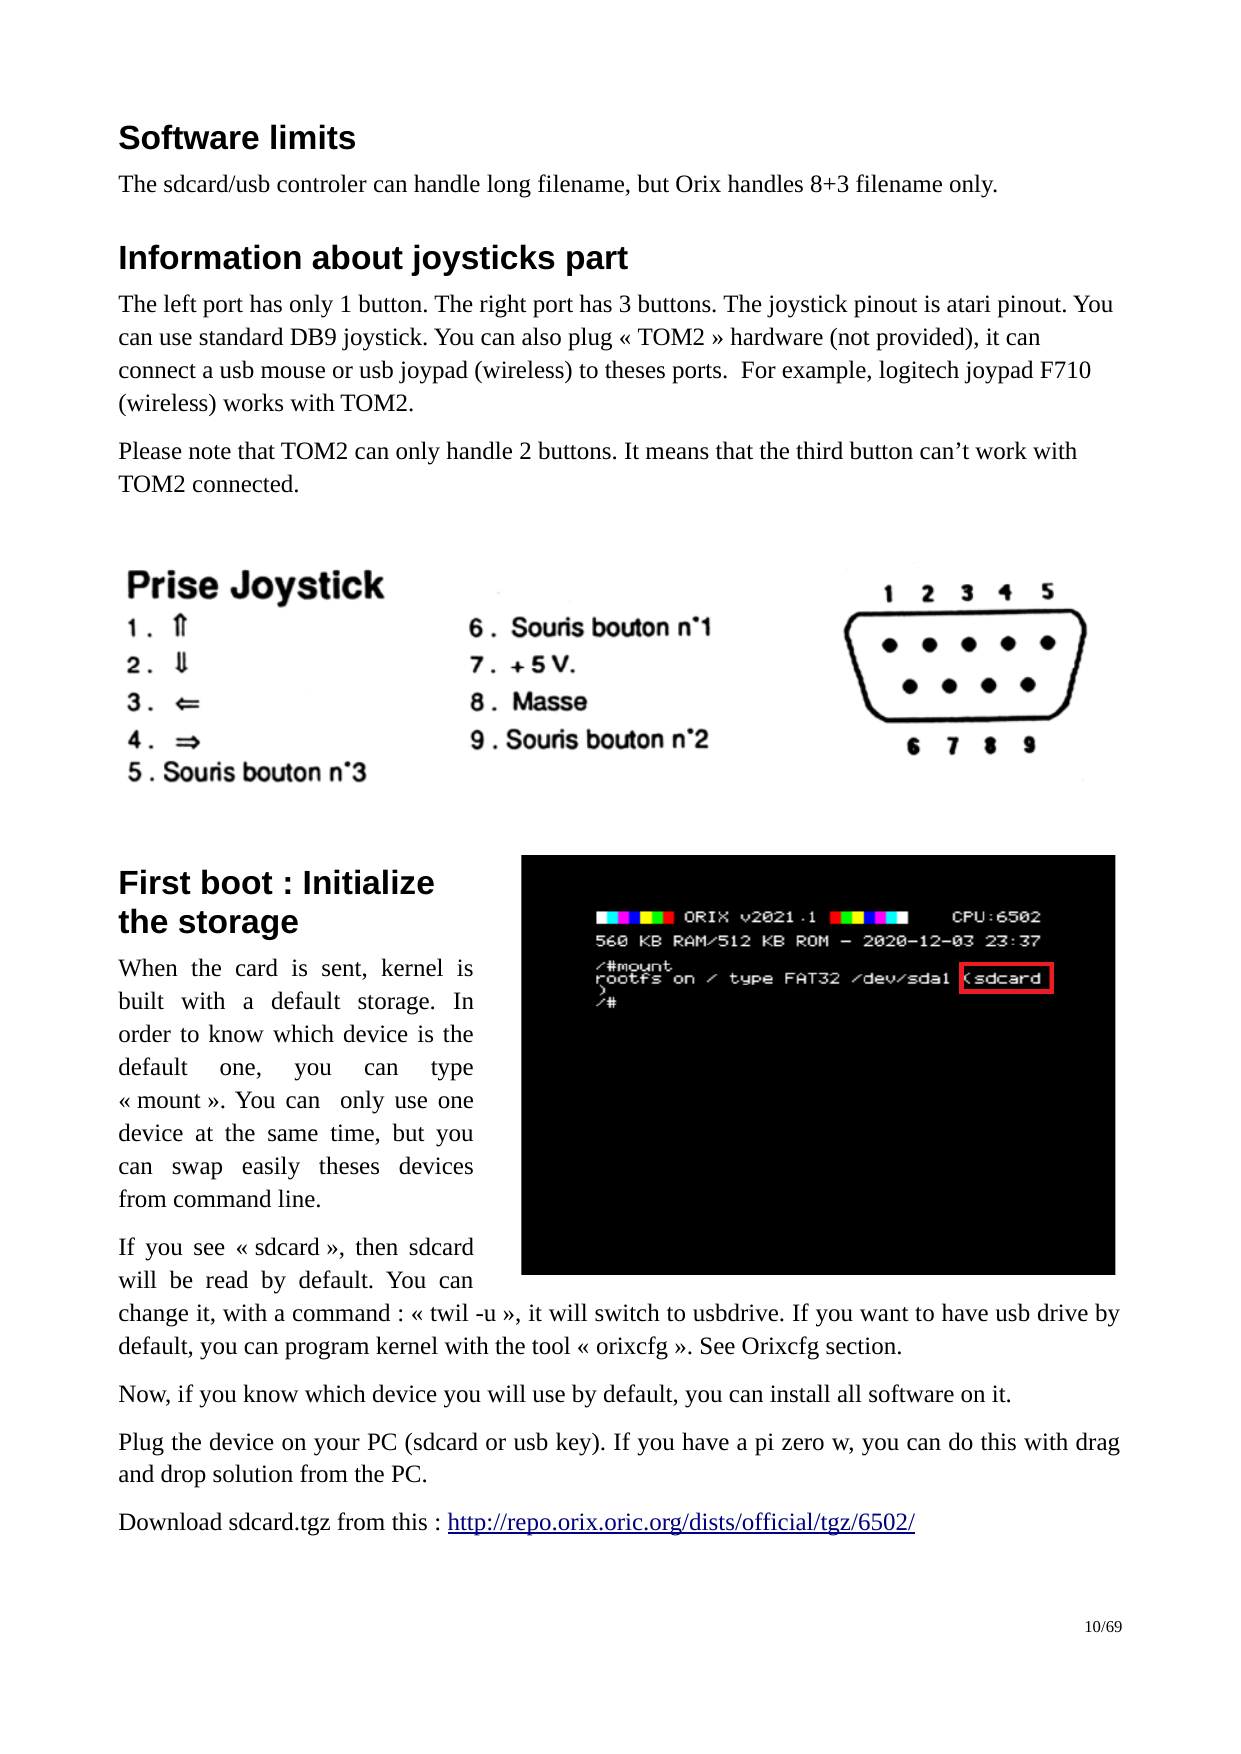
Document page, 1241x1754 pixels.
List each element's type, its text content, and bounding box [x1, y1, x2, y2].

text Plug the device on your PC (sdcard or usb key). If you have a pi zero w, you can do this with drag and drop solution from the PC. [118, 1427, 1122, 1488]
text Now, if you know which device you will use by default, you can install all software on it. [118, 1379, 1122, 1407]
picture [521, 855, 1116, 1275]
text Download sdcard.tgz from this : http://repo.orix.oric.org/dists/official/tgz/6502/ [118, 1507, 1122, 1536]
text The left port has only 1 button. The right port has 3 buttons. The joystick pinout is atari pinout. You can use standard DB9 joystick. You can also plug « TOM2 » hardware (not provided), it can connect a usb mouse or usb joypad (wireless) to theses ports. For example, logitech joypad F710 (wireless) works with TOM2. [118, 289, 1122, 417]
subtitle First boot : Initialize the storage [118, 837, 1133, 1293]
text If you see « sdcard », then sdcard will be read by default. You can change it, with a command : « twil -u », it will switch to usbdrive. If you want to have usb drive by default, you can program kernel with the tool « orixcfg ». See Orixcfg section. [118, 1232, 1122, 1360]
text When the card is sent, kernel is built with a default storage. In order to know which device is the default one, you can type « mount ». You can only use one device at the same time, but you can swap easily theses devices from command line. [118, 953, 504, 1213]
subtitle Information about joysticks part [118, 238, 1122, 277]
picture [113, 560, 1118, 792]
subtitle Software limits [118, 118, 1122, 157]
text Please note that TOM2 can only handle 2 buttons. It means that the third button can’t work with TOM2 connected. [118, 436, 1122, 498]
text The sdcard/usb controler can handle long filename, but Orix handles 8+3 filename only. [118, 169, 1122, 198]
